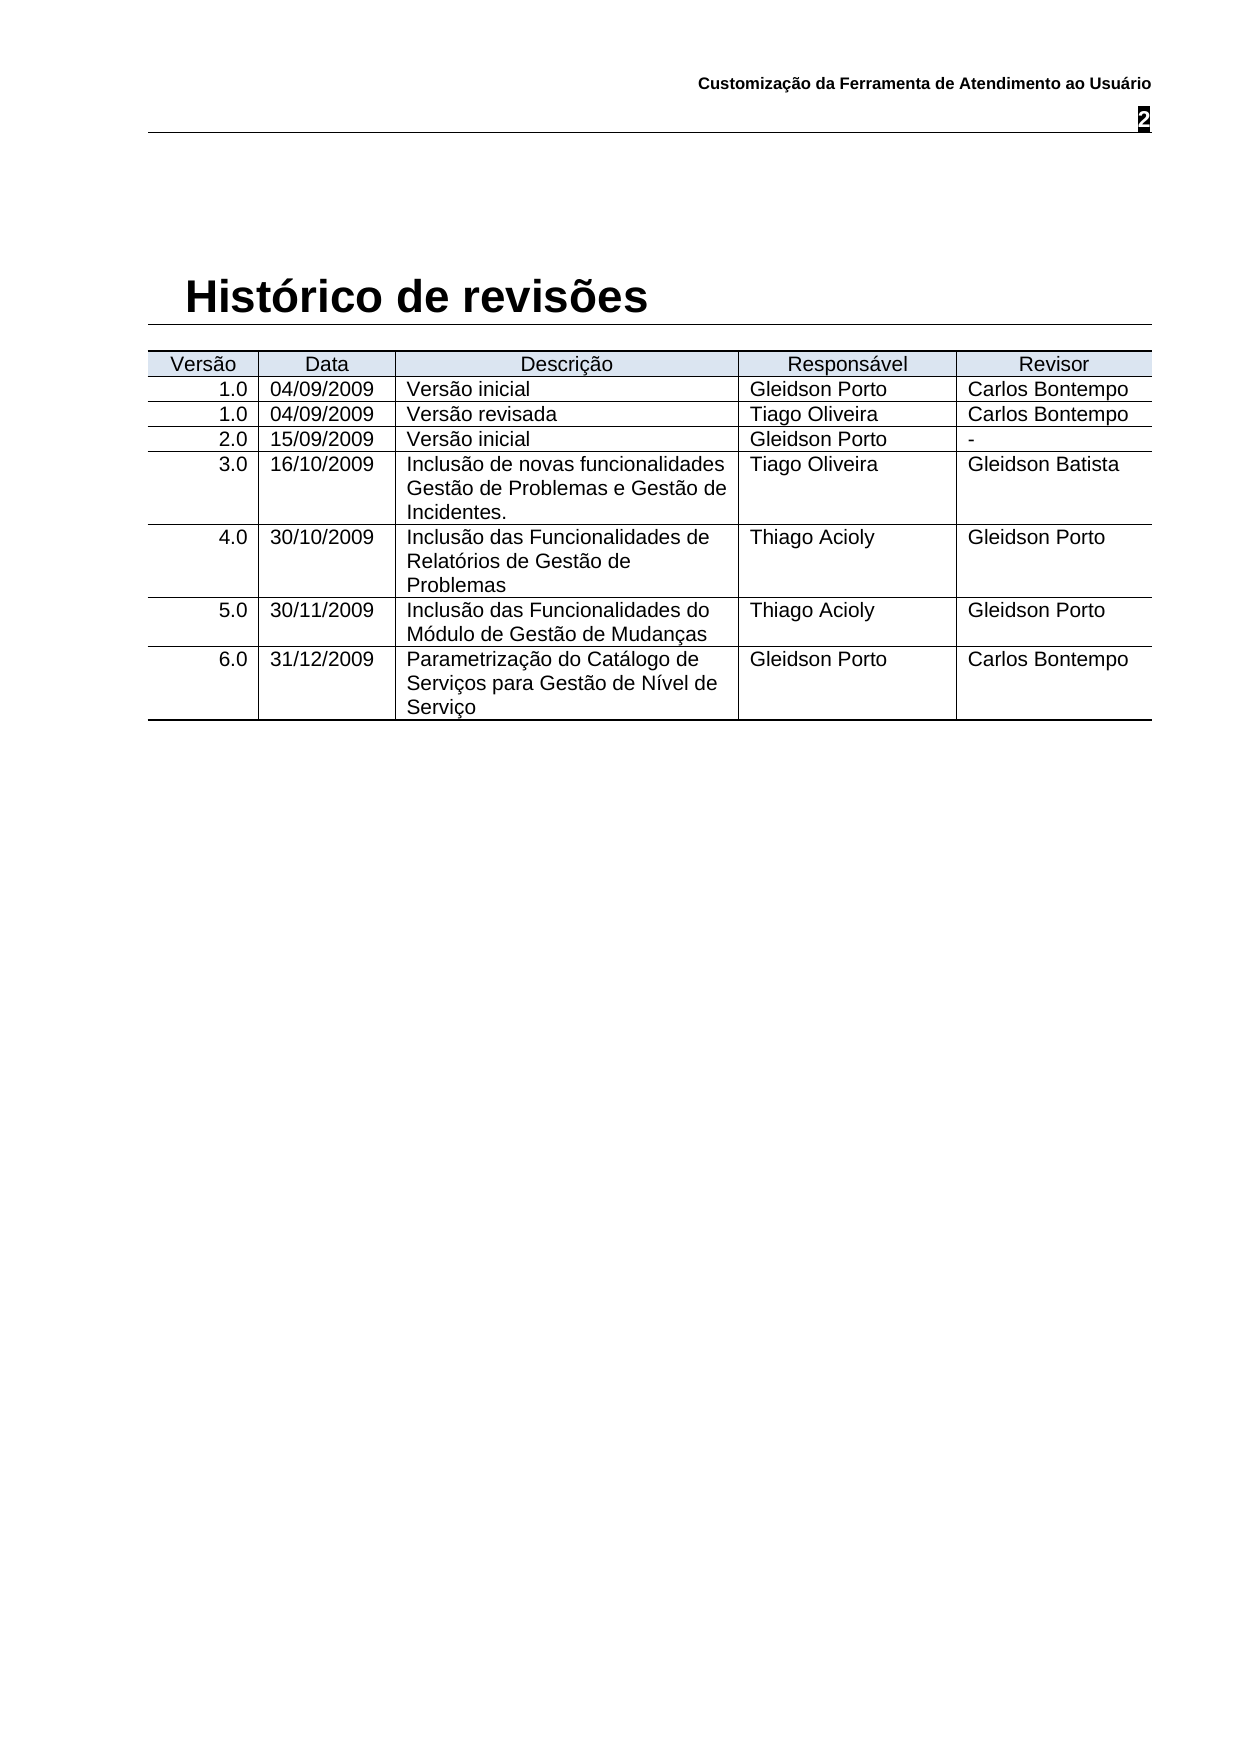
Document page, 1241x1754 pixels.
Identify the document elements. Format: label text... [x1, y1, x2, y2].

table_header Data [259, 352, 395, 376]
table_cell Versão inicial [396, 427, 738, 451]
table_cell Versão revisada [396, 402, 738, 426]
table_cell Gleidson Porto [739, 377, 956, 401]
table_header Revisor [957, 352, 1152, 376]
table_header Versão [148, 352, 258, 376]
table_cell Inclusão das Funcionalidades do Módulo de Gestão de Mudanças [396, 598, 738, 646]
table_cell 30/10/2009 [259, 525, 395, 597]
table_cell Thiago Acioly [739, 598, 956, 646]
table_header Descrição [396, 352, 738, 376]
table_cell Inclusão de novas funcionalidades Gestão de Problemas e Gestão de Incidentes. [396, 452, 738, 524]
table_cell Gleidson Porto [957, 525, 1152, 597]
table_cell Carlos Bontempo [957, 377, 1152, 401]
table_cell Carlos Bontempo [957, 647, 1152, 719]
table_cell Parametrização do Catálogo de Serviços para Gestão de Nível de Serviço [396, 647, 738, 719]
table_cell Gleidson Porto [739, 647, 956, 719]
table_header Responsável [739, 352, 956, 376]
table_cell 5.0 [148, 598, 258, 646]
table_cell Carlos Bontempo [957, 402, 1152, 426]
table_cell 15/09/2009 [259, 427, 395, 451]
table_cell Gleidson Porto [957, 598, 1152, 646]
table_cell Inclusão das Funcionalidades de Relatórios de Gestão de Problemas [396, 525, 738, 597]
table_cell 16/10/2009 [259, 452, 395, 524]
table_cell Tiago Oliveira [739, 452, 956, 524]
table_cell Thiago Acioly [739, 525, 956, 597]
table_cell 04/09/2009 [259, 402, 395, 426]
table_cell 2.0 [148, 427, 258, 451]
table_cell Gleidson Batista [957, 452, 1152, 524]
table_cell 1.0 [148, 377, 258, 401]
table_cell 31/12/2009 [259, 647, 395, 719]
table_cell 1.0 [148, 402, 258, 426]
table_cell 30/11/2009 [259, 598, 395, 646]
table_cell Versão inicial [396, 377, 738, 401]
table_cell 6.0 [148, 647, 258, 719]
table_cell 3.0 [148, 452, 258, 524]
subtitle Histórico de revisões [148, 269, 1152, 324]
table_cell Gleidson Porto [739, 427, 956, 451]
table_cell 04/09/2009 [259, 377, 395, 401]
table_cell 4.0 [148, 525, 258, 597]
table_cell Tiago Oliveira [739, 402, 956, 426]
table_cell - [957, 427, 1152, 451]
